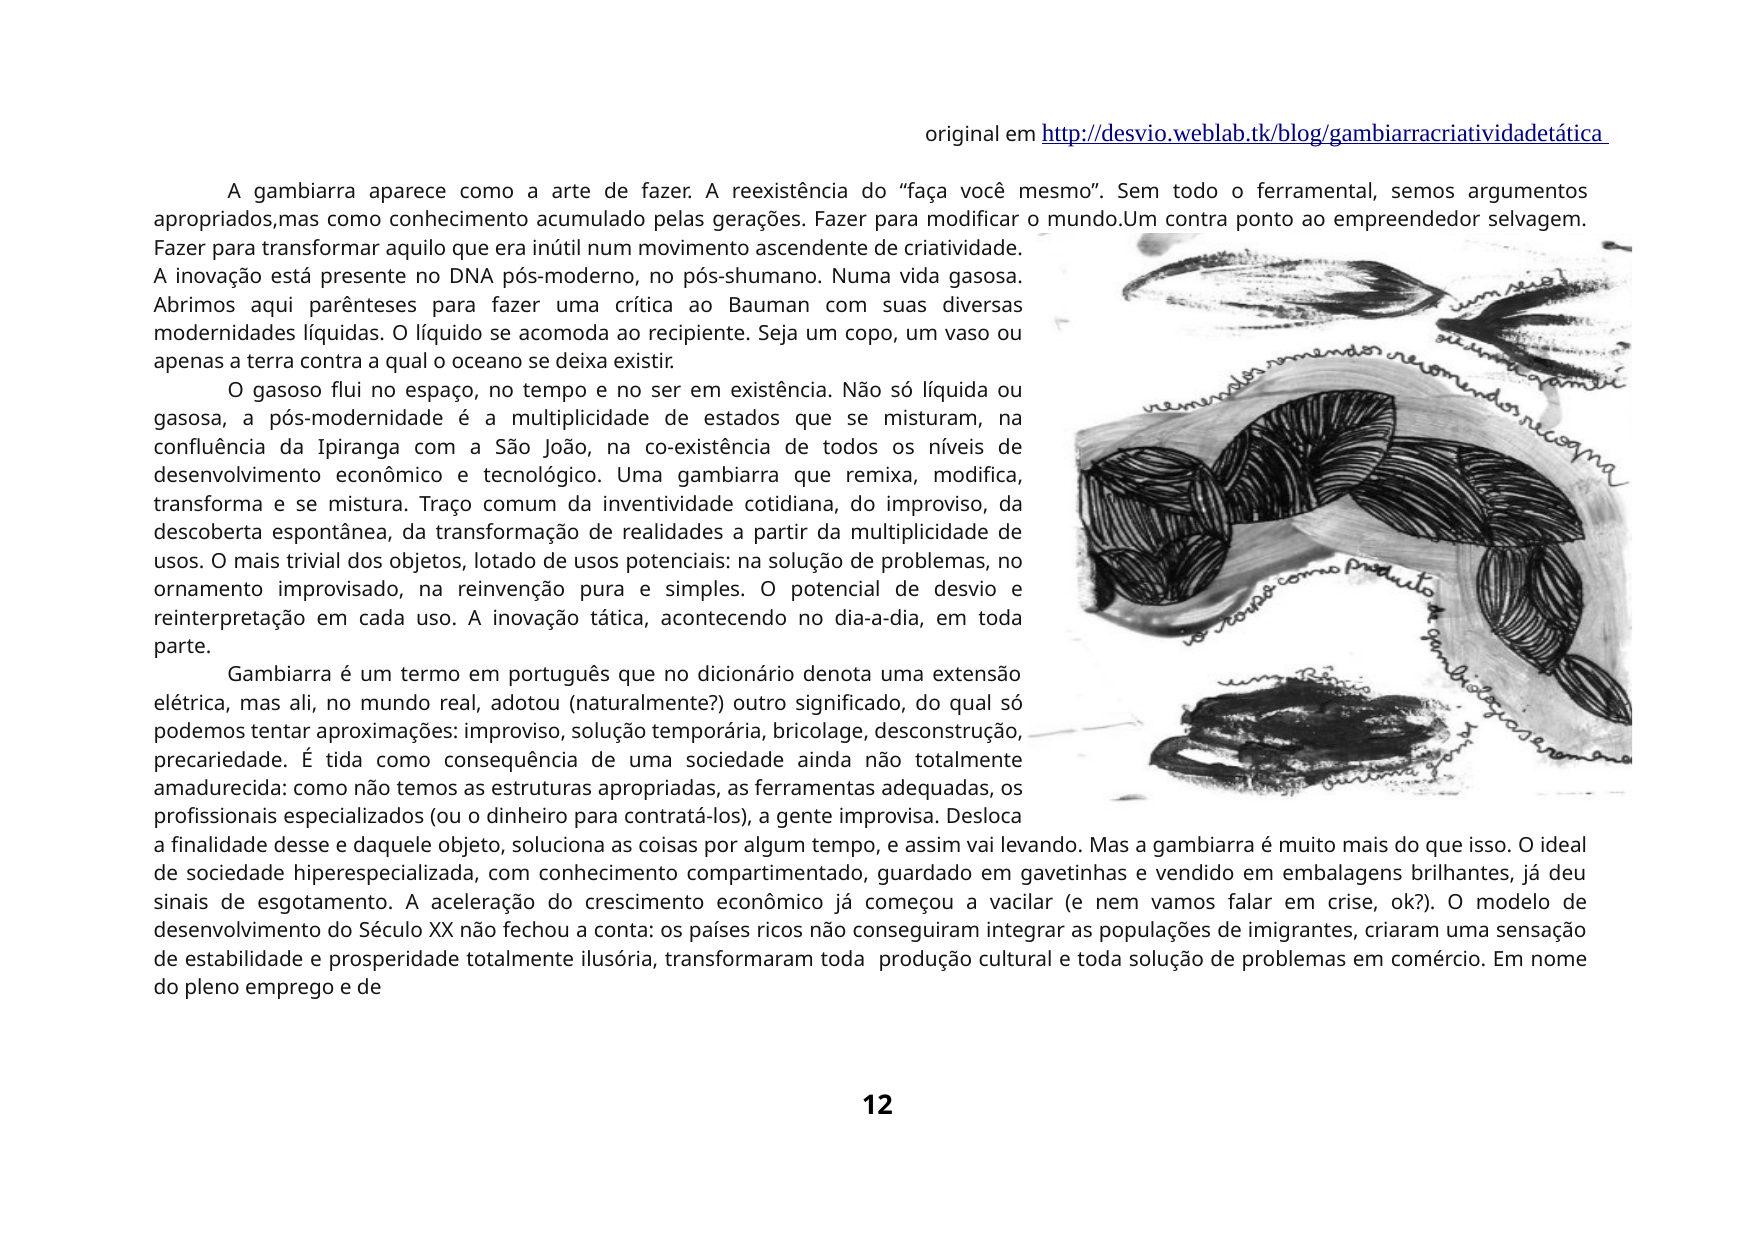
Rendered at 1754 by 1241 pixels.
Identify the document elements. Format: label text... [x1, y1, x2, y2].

text Gambiarra é um termo em português que no dicionário denota uma extensão elétrica, mas ali, no mundo real, adotou (naturalmente?) outro significado, do qual só podemos tentar aproximações: improviso, solução temporária, bricolage, desconstrução, precariedade. É tida como consequência de uma sociedade ainda não totalmente amadurecida: como não temos as estruturas apropriadas, as ferramentas adequadas, os profissionais especializados (ou o dinheiro para contratá-los), a gente improvisa. Desloca a finalidade desse e daquele objeto, soluciona as coisas por algum tempo, e assim vai levando. Mas a gambiarra é muito mais do que isso. O ideal de sociedade hiperespecializada, com conhecimento compartimentado, guardado em gavetinhas e vendido em embalagens brilhantes, já deu sinais de esgotamento. A aceleração do crescimento econômico já começou a vacilar (e nem vamos falar em crise, ok?). O modelo de desenvolvimento do Século XX não fechou a conta: os países ricos não conseguiram integrar as populações de imigrantes, criaram uma sensação de estabilidade e prosperidade totalmente ilusória, transformaram toda produção cultural e toda solução de problemas em comércio. Em nome do pleno emprego e de [153, 659, 1589, 1001]
text O gasoso flui no espaço, no tempo e no ser em existência. Não só líquida ou gasosa, a pós-modernidade é a multiplicidade de estados que se misturam, na confluência da Ipiranga com a São João, na co-existência de todos os níveis de desenvolvimento econômico e tecnológico. Uma gambiarra que remixa, modifica, transforma e se mistura. Traço comum da inventividade cotidiana, do improviso, da descoberta espontânea, da transformação de realidades a partir da multiplicidade de usos. O mais trivial dos objetos, lotado de usos potenciais: na solução de problemas, no ornamento improvisado, na reinvenção pura e simples. O potencial de desvio e reinterpretação em cada uso. A inovação tática, acontecendo no dia-a-dia, em toda parte. [153, 375, 1024, 659]
text original em http://desvio.weblab.tk/blog/gambiarracriatividadetática [118, 118, 1609, 148]
picture [1024, 233, 1633, 820]
text A gambiarra aparece como a arte de fazer. A reexistência do “faça você mesmo”. Sem todo o ferramental, semos argumentos apropriados,mas como conhecimento acumulado pelas gerações. Fazer para modificar o mundo.Um contra ponto ao empreendedor selvagem. Fazer para transformar aquilo que era inútil num movimento ascendente de criatividade. A inovação está presente no DNA pós-moderno, no pós-shumano. Numa vida gasosa. Abrimos aqui parênteses para fazer uma crítica ao Bauman com suas diversas modernidades líquidas. O líquido se acomoda ao recipiente. Seja um copo, um vaso ou apenas a terra contra a qual o oceano se deixa existir. [153, 176, 1589, 375]
